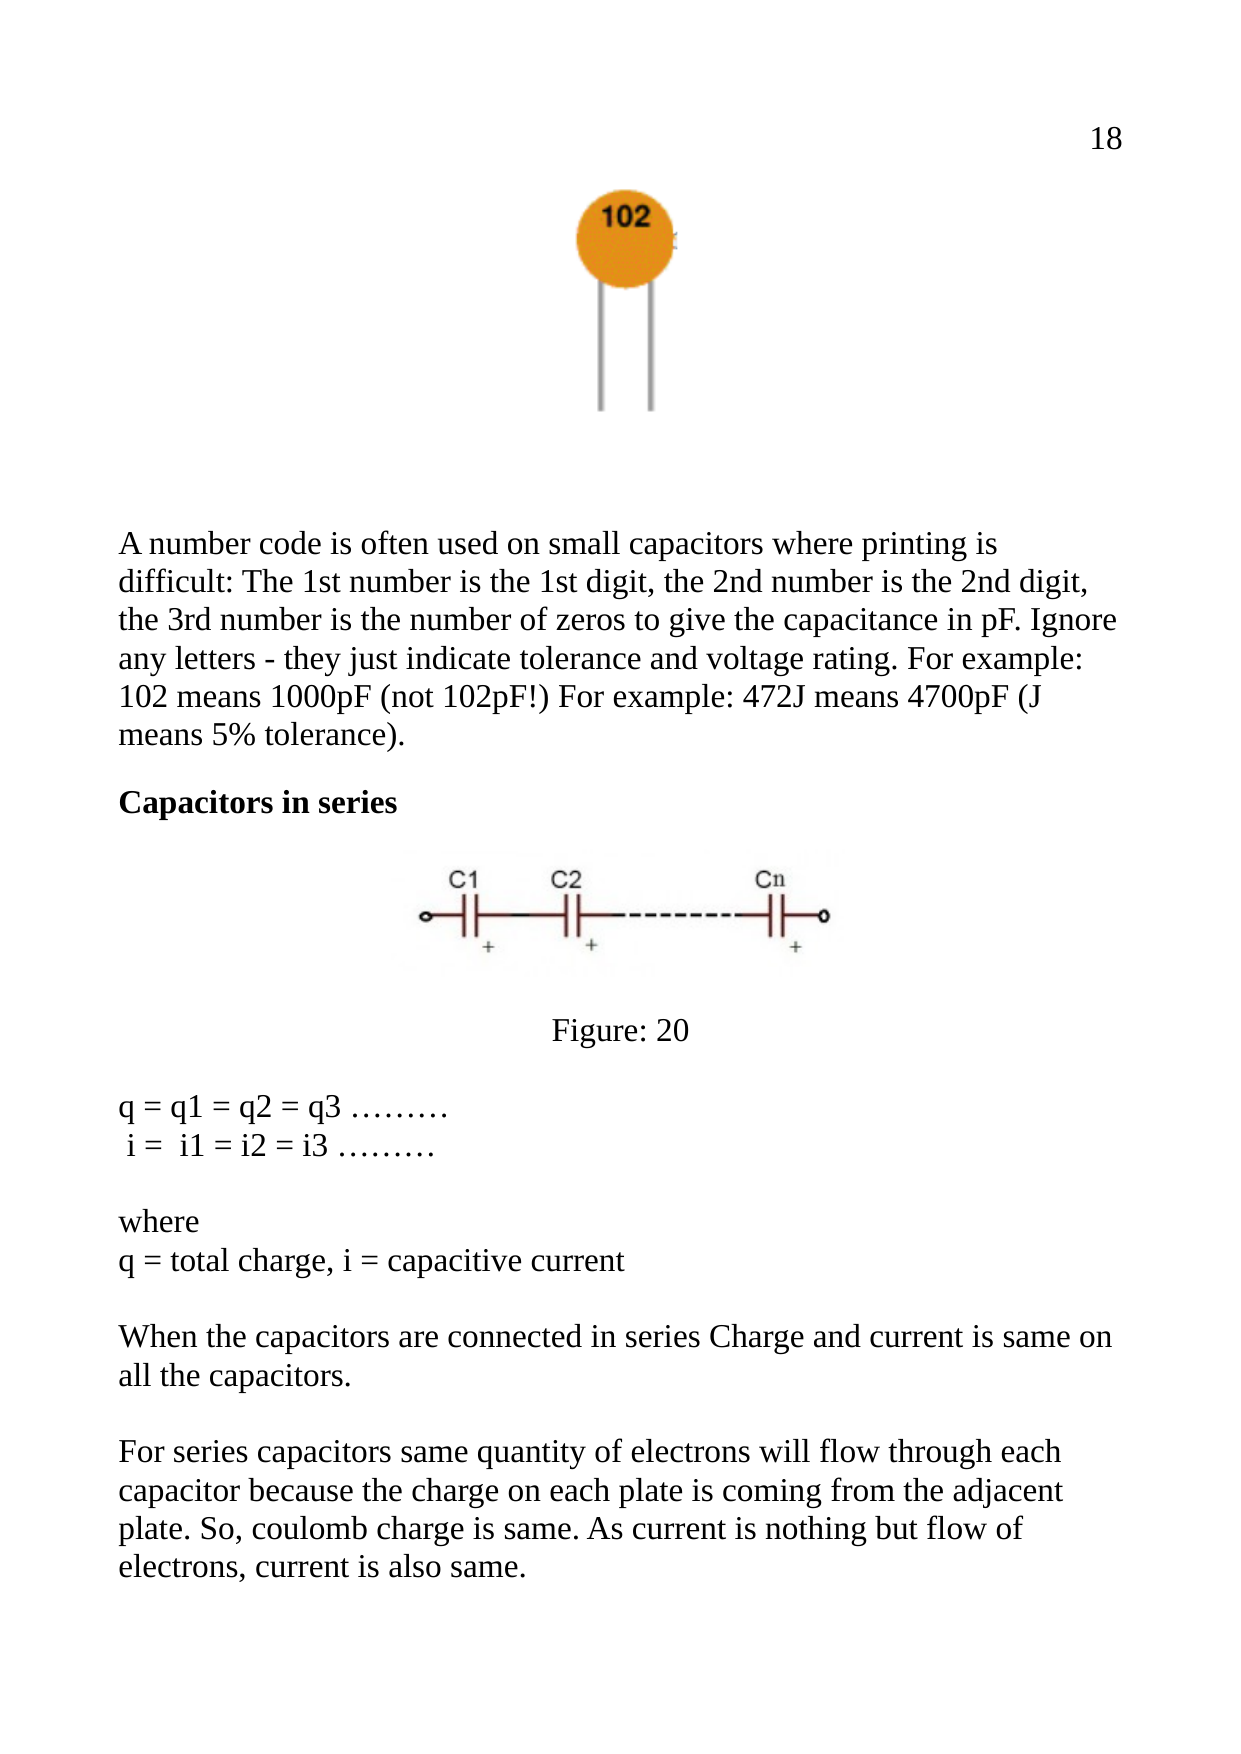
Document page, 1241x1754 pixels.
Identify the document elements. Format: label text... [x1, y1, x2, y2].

text q = q1 = q2 = q3 ……… i = i1 = i2 = i3 ……… [118, 1048, 1122, 1163]
text Capacitors in series [118, 782, 1122, 821]
text where [118, 1202, 1122, 1240]
text Figure: 20 [118, 1010, 1122, 1048]
text When the capacitors are connected in series Charge and current is same on all the capacitors. For series capacitors same quantity of electrons will flow through each capacitor because the charge on each plate is coming from the adjacent plate. So, coulomb charge is same. As current is nothing but flow of electrons, current is also same. [118, 1317, 1122, 1585]
picture [563, 186, 678, 418]
text q = total charge, i = capacitive current [118, 1240, 1122, 1317]
text A number code is often used on small capacitors where printing is difficult: The 1st number is the 1st digit, the 2nd number is the 2nd digit, the 3rd number is the number of zeros to give the capacitance in pF. Ignore any letters - they just indicate tolerance and voltage rating. For example: 102 means 1000pF (not 102pF!) For example: 472J means 4700pF (J means 5% tolerance). [118, 446, 1122, 753]
picture [387, 849, 854, 981]
